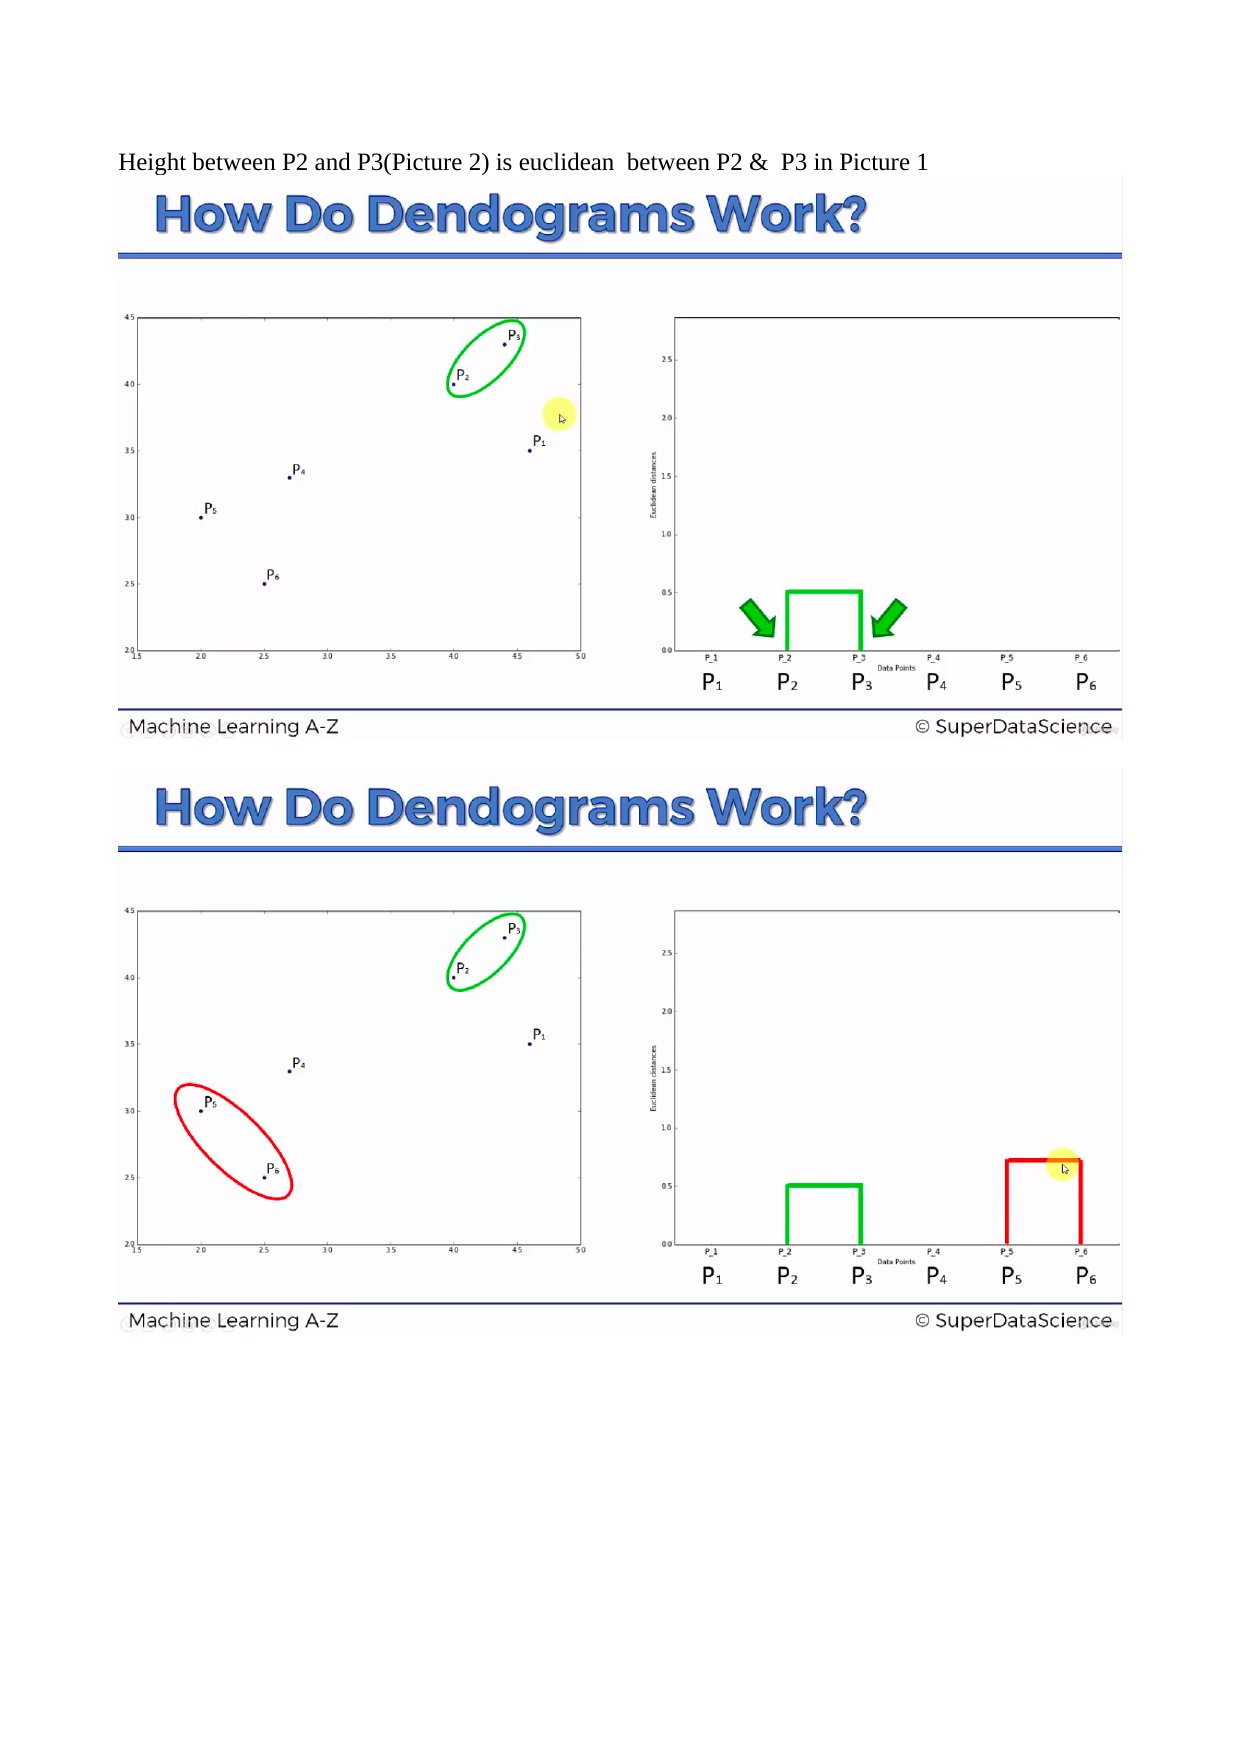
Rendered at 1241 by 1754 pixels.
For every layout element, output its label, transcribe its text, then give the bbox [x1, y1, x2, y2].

picture [118, 768, 1123, 1334]
picture [118, 175, 1123, 740]
text Height between P2 and P3(Picture 2) is euclidean between P2 & P3 in Picture 1 [118, 147, 1122, 175]
